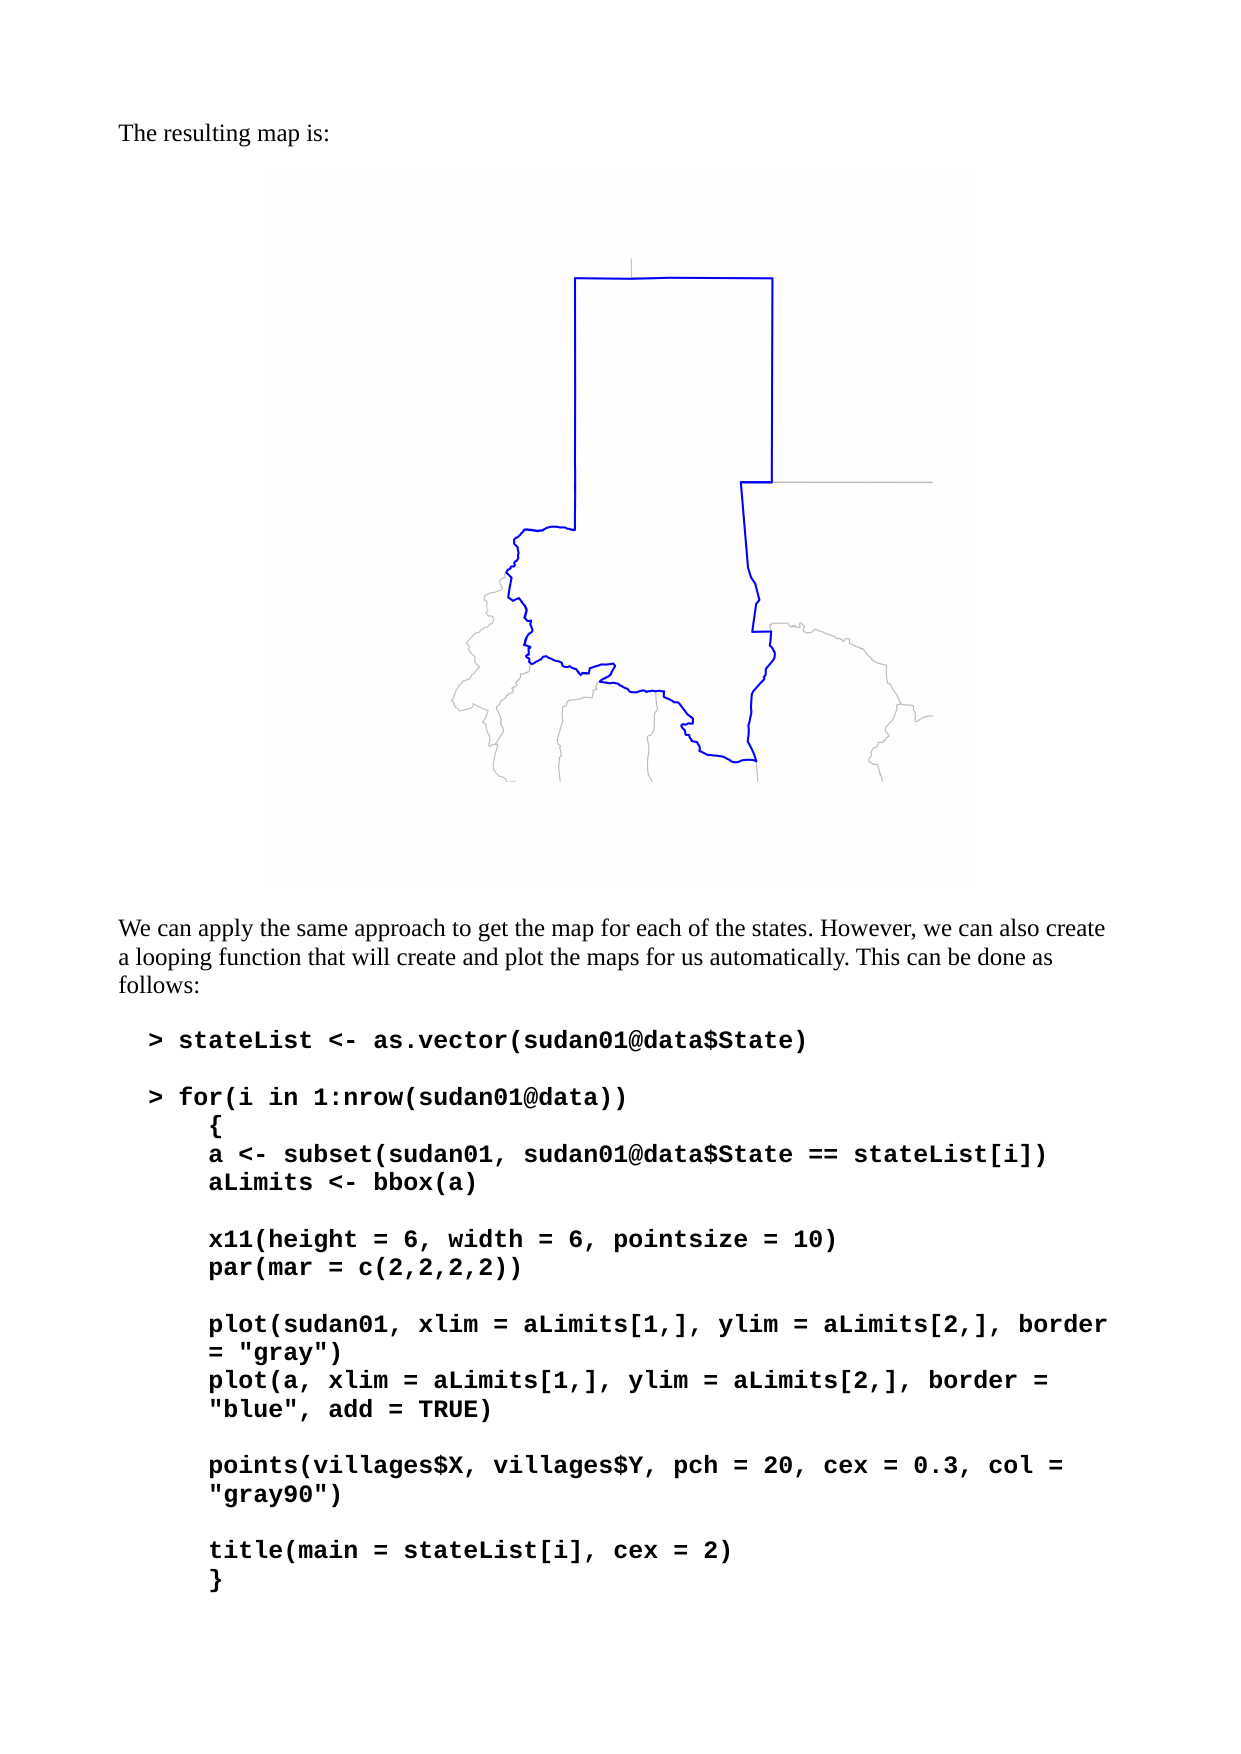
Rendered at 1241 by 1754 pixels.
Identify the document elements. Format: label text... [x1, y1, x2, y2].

text The resulting map is: [118, 118, 1122, 147]
text We can apply the same approach to get the map for each of the states. However, we can also create a looping function that will create and plot the maps for us automatically. This can be done as follows: [118, 913, 1122, 999]
text = "gray") [118, 1340, 1122, 1368]
text plot(sudan01, xlim = aLimits[1,], ylim = aLimits[2,], border [118, 1311, 1122, 1340]
text par(mar = c(2,2,2,2)) [118, 1255, 1122, 1283]
text points(villages$X, villages$Y, pch = 20, cex = 0.3, col = [118, 1453, 1122, 1481]
text > for(i in 1:nrow(sudan01@data)) [118, 1085, 1122, 1113]
text > stateList <- as.vector(sudan01@data$State) [118, 1028, 1122, 1056]
text } [118, 1566, 1122, 1595]
picture [265, 175, 975, 885]
text aLimits <- bbox(a) [118, 1170, 1122, 1198]
text "gray90") [118, 1481, 1122, 1510]
text x11(height = 6, width = 6, pointsize = 10) [118, 1226, 1122, 1255]
text title(main = stateList[i], cex = 2) [118, 1538, 1122, 1566]
text plot(a, xlim = aLimits[1,], ylim = aLimits[2,], border = [118, 1368, 1122, 1396]
text "blue", add = TRUE) [118, 1396, 1122, 1425]
text a <- subset(sudan01, sudan01@data$State == stateList[i]) [118, 1141, 1122, 1170]
text { [118, 1113, 1122, 1141]
